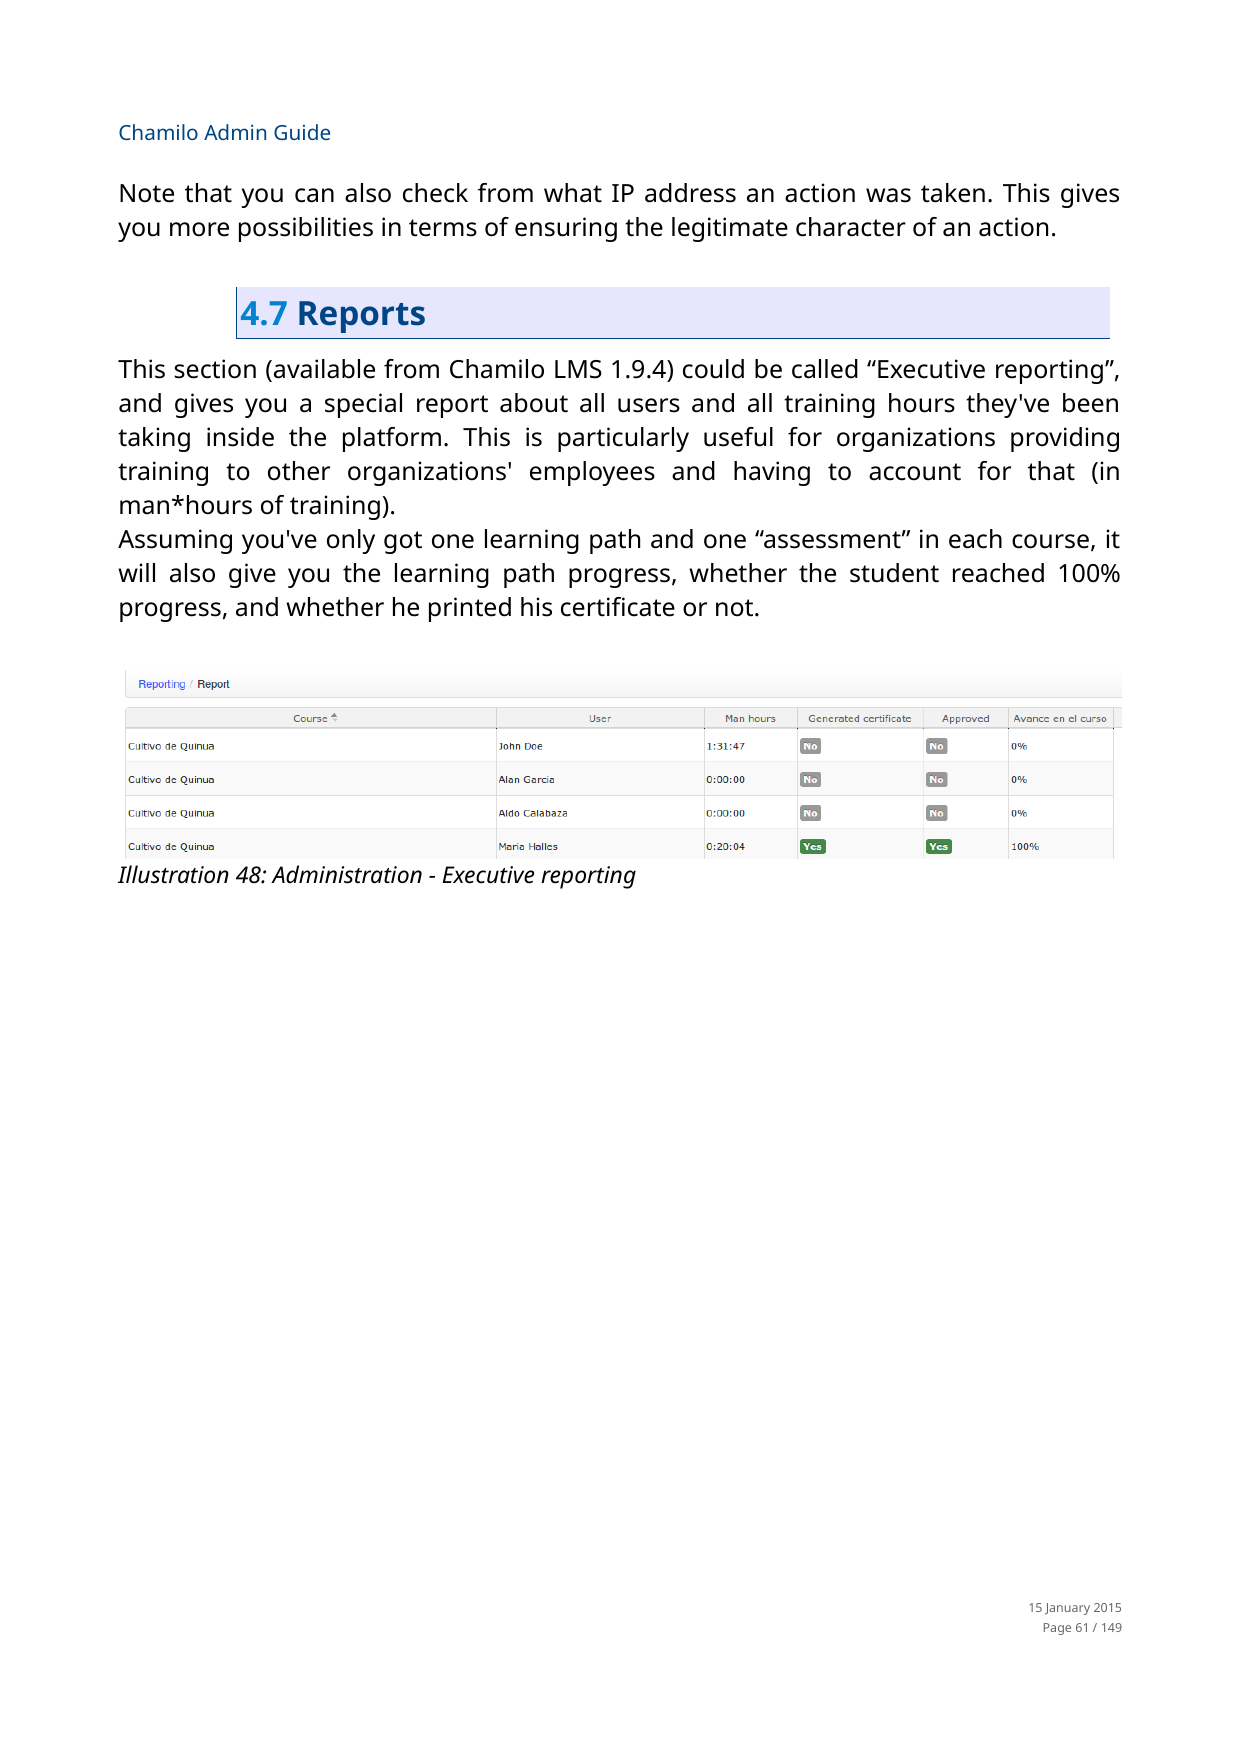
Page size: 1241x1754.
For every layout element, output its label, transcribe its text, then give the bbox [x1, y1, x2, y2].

text Assuming you've only got one learning path and one “assessment” in each course, it will also give you the learning path progress, whether the student reached 100% progress, and whether he printed his certificate or not. [118, 522, 1122, 624]
picture [118, 670, 1123, 859]
text This section (available from Chamilo LMS 1.9.4) could be called “Executive reporting”, and gives you a special report about all users and all training hours they've been taking inside the platform. This is particularly useful for organizations providing training to other organizations' employees and having to account for that (in man*hours of training). [118, 351, 1122, 522]
subtitle Reports [237, 287, 1110, 338]
text Illustration 48: Administration - Executive reporting [118, 859, 1122, 890]
text Note that you can also check from what IP address an action was taken. This gives you more possibilities in terms of ensuring the legitimate character of an action. [118, 176, 1122, 244]
